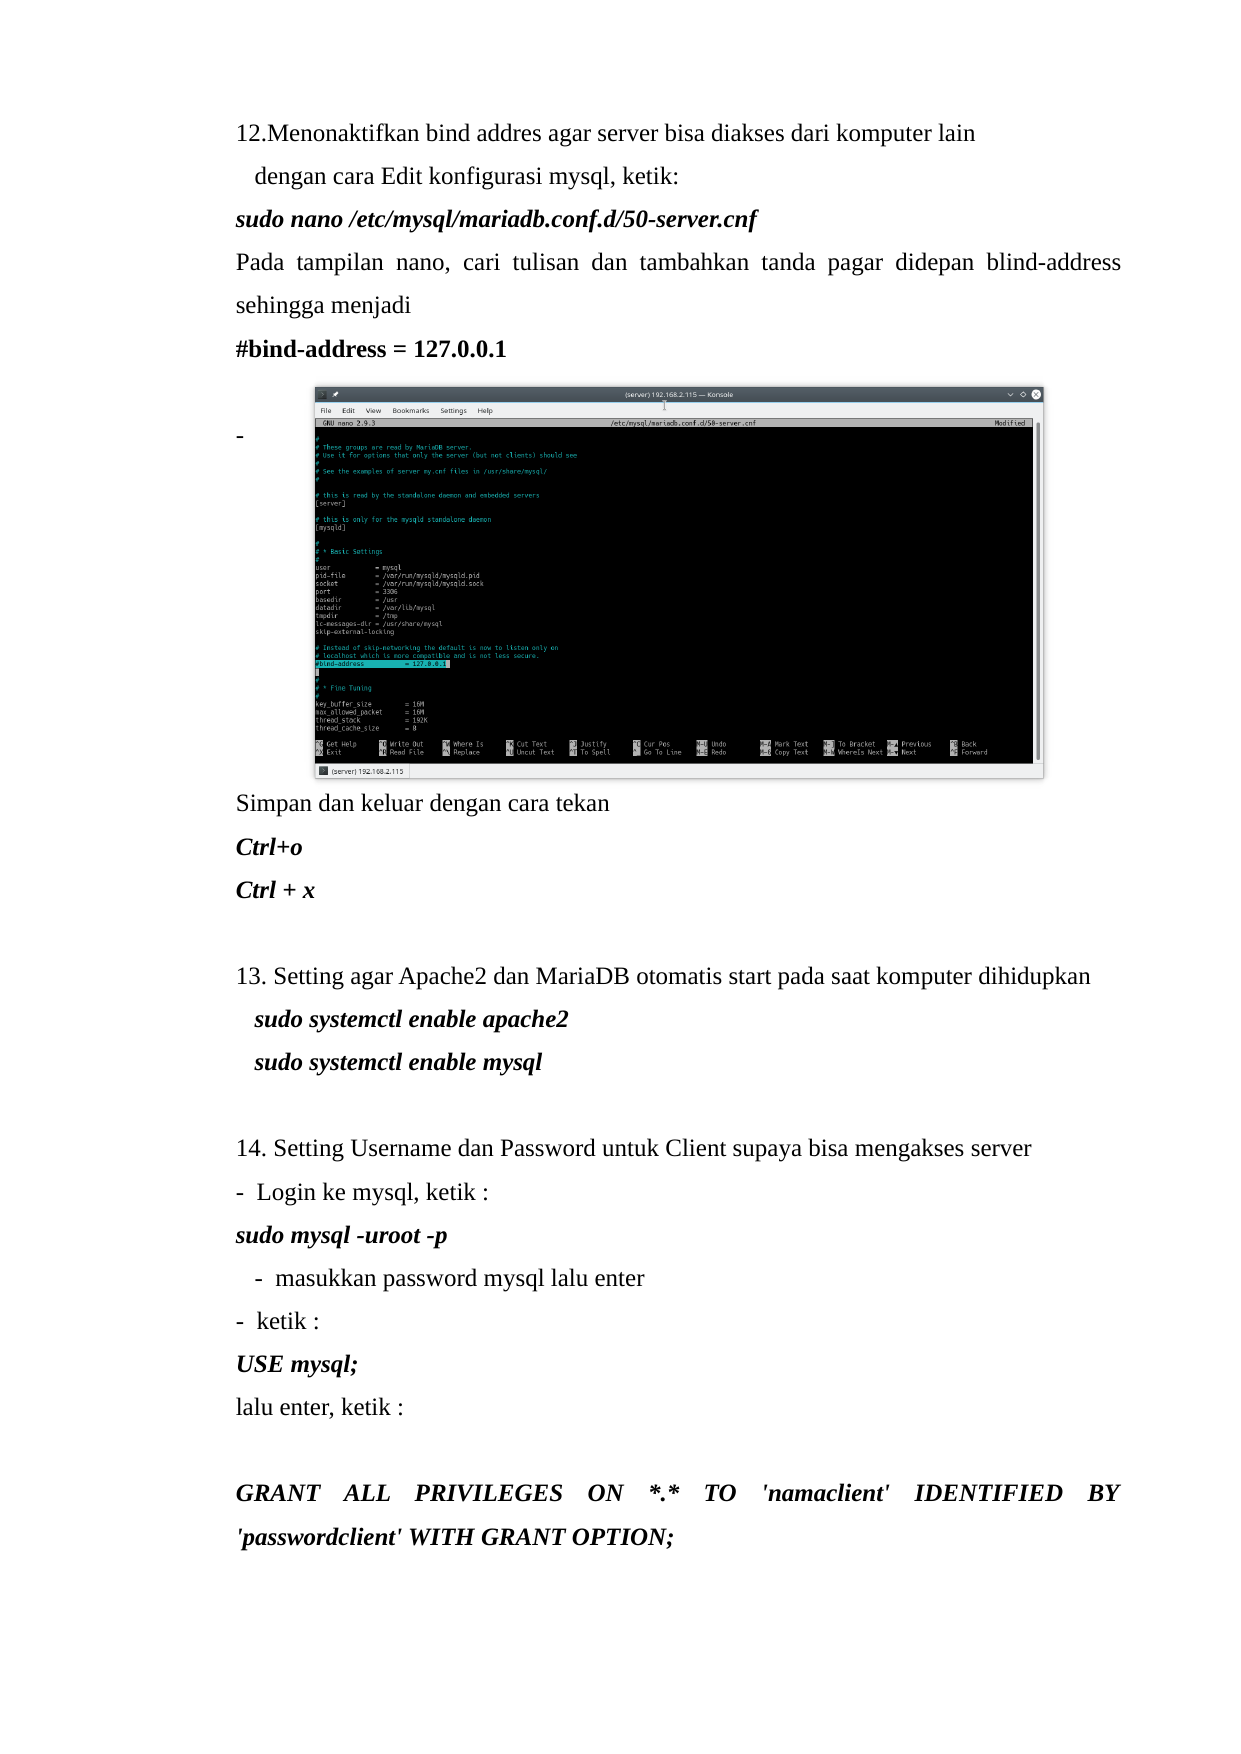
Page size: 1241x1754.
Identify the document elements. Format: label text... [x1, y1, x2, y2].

text sudo systemctl enable apache2 [236, 1004, 1122, 1033]
text - masukkan password mysql lalu enter [236, 1263, 1122, 1292]
picture [304, 376, 1054, 789]
text lalu enter, ketik : [236, 1392, 1122, 1421]
text dengan cara Edit konfigurasi mysql, ketik: [236, 161, 1122, 190]
text 14. Setting Username dan Password untuk Client supaya bisa mengakses server [236, 1133, 1122, 1162]
text Ctrl+o [236, 832, 1122, 860]
text sudo nano /etc/mysql/mariadb.conf.d/50-server.cnf [236, 204, 1122, 233]
text sudo systemctl enable mysql [236, 1047, 1122, 1076]
text 13. Setting agar Apache2 dan MariaDB otomatis start pada saat komputer dihidupkan [236, 961, 1122, 990]
text Pada tampilan nano, cari tulisan dan tambahkan tanda pagar didepan blind-address sehingga menjadi [236, 247, 1122, 319]
text - ketik : [236, 1306, 1122, 1335]
text - Simpan dan keluar dengan cara tekan [236, 420, 1122, 817]
text USE mysql; [236, 1349, 1122, 1378]
text 12.Menonaktifkan bind addres agar server bisa diakses dari komputer lain [236, 118, 1122, 147]
text sudo mysql -uroot -p [236, 1220, 1122, 1248]
text GRANT ALL PRIVILEGES ON *.* TO 'namaclient' IDENTIFIED BY 'passwordclient' WITH GRANT OPTION; [236, 1478, 1122, 1550]
text #bind-address = 127.0.0.1 [236, 334, 1122, 362]
text Ctrl + x [236, 875, 1122, 903]
text - Login ke mysql, ketik : [236, 1177, 1122, 1205]
